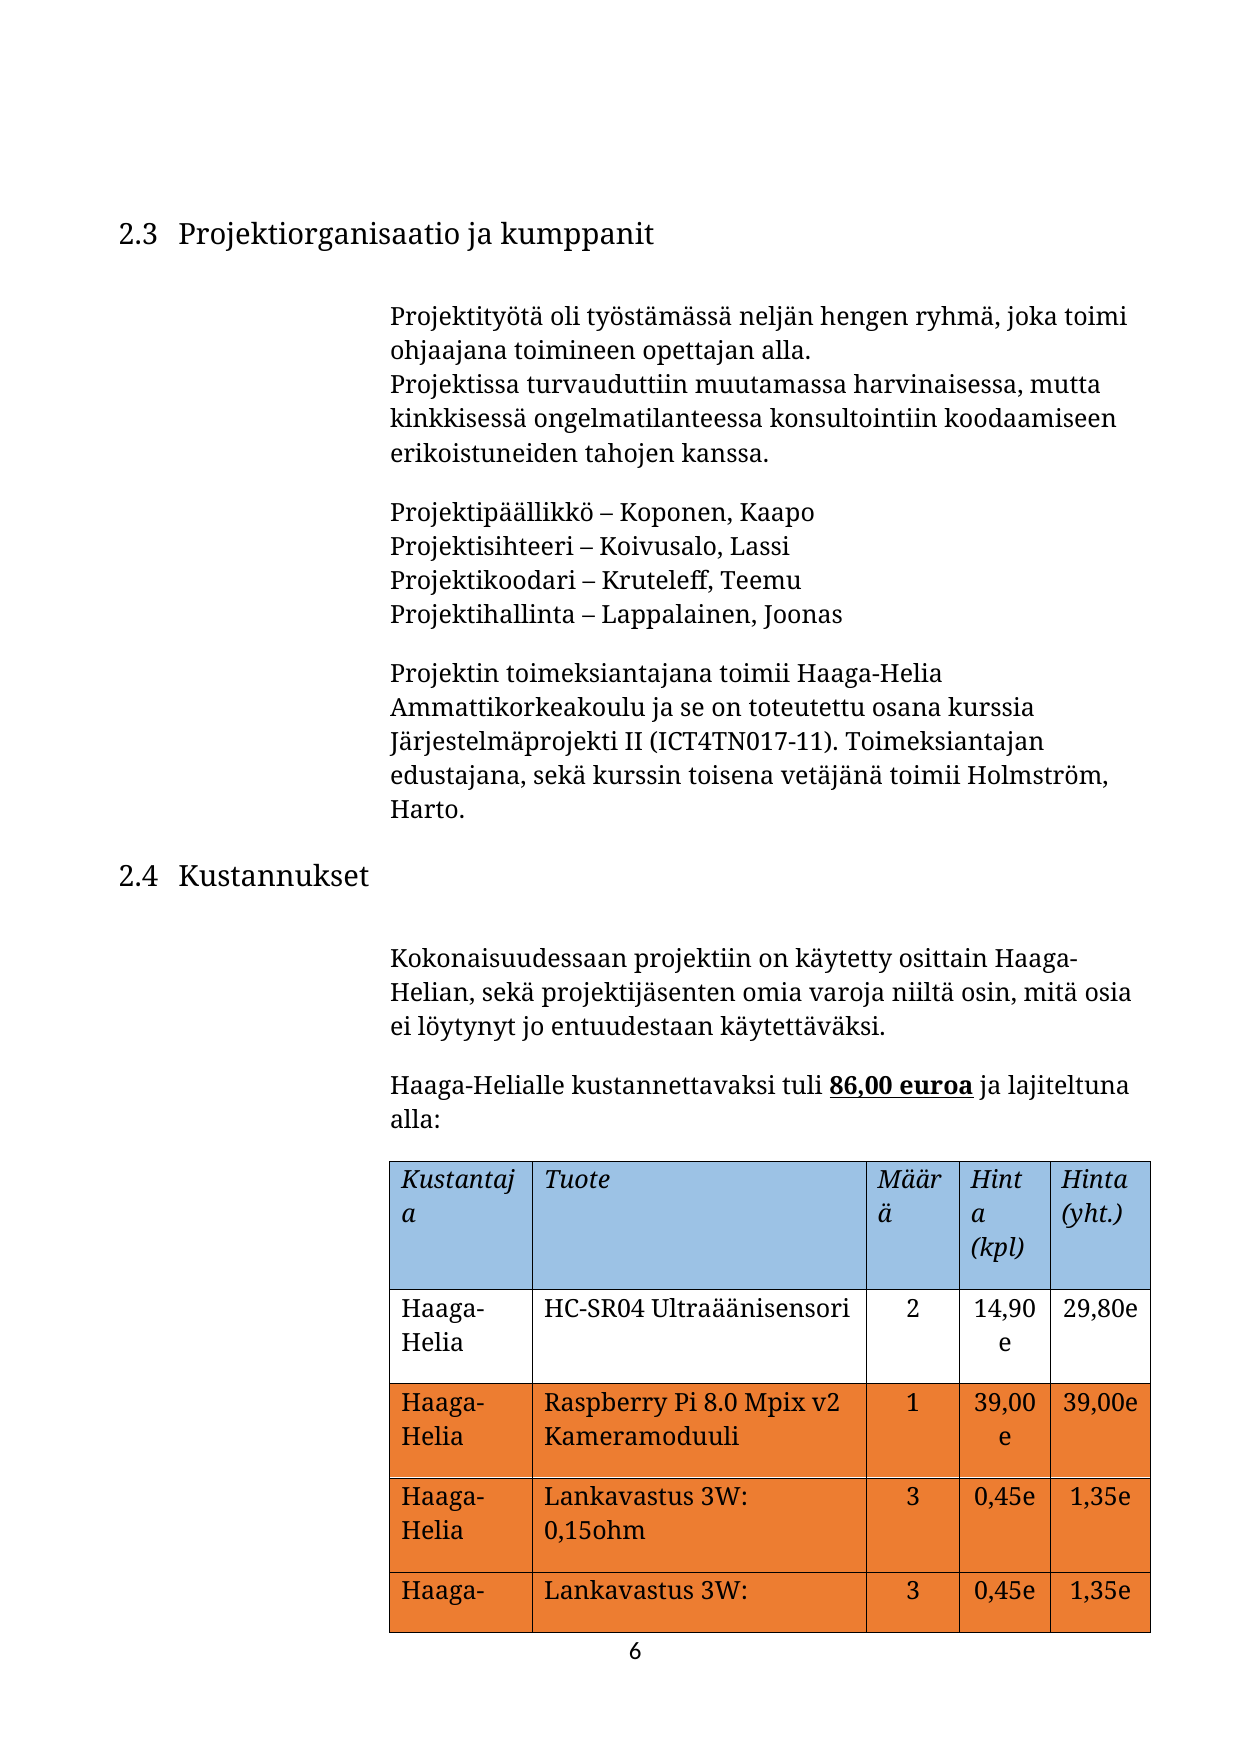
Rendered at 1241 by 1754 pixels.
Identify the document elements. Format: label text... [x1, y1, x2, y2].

table_cell 3 [867, 1573, 959, 1632]
table_cell 39,00e [1051, 1384, 1150, 1477]
text Projektityötä oli työstämässä neljän hengen ryhmä, joka toimi ohjaajana toimineen opettajan alla. Projektissa turvauduttiin muutamassa harvinaisessa, mutta kinkkisessä ongelmatilanteessa konsultointiin koodaamiseen erikoistuneiden tahojen kanssa. [390, 299, 1152, 469]
text Kokonaisuudessaan projektiin on käytetty osittain Haaga-Helian, sekä projektijäsenten omia varoja niiltä osin, mitä osia ei löytynyt jo entuudestaan käytettäväksi. [390, 941, 1152, 1043]
table_cell 39,00e [960, 1384, 1050, 1477]
table_header Hinta (yht.) [1051, 1162, 1150, 1289]
table_header Hinta (kpl) [960, 1162, 1050, 1289]
text Projektin toimeksiantajana toimii Haaga-Helia Ammattikorkeakoulu ja se on toteutettu osana kurssia Järjestelmäprojekti II (ICT4TN017-11). Toimeksiantajan edustajana, sekä kurssin toisena vetäjänä toimii Holmström, Harto. [390, 656, 1152, 826]
table_header Kustantaja [390, 1162, 532, 1289]
table_cell HC-SR04 Ultraäänisensori [533, 1290, 866, 1383]
table_cell Raspberry Pi 8.0 Mpix v2 Kameramoduuli [533, 1384, 866, 1477]
table_cell 2 [867, 1290, 959, 1383]
table_header Tuote [533, 1162, 866, 1289]
table_cell 29,80e [1051, 1290, 1150, 1383]
subtitle Projektiorganisaatio ja kumppanit [118, 213, 1152, 253]
text Haaga-Helialle kustannettavaksi tuli 86,00 euroa ja lajiteltuna alla: [390, 1068, 1152, 1136]
table_cell 1,35e [1051, 1573, 1150, 1632]
table_header Määrä [867, 1162, 959, 1289]
table_cell 0,45e [960, 1573, 1050, 1632]
table_cell 0,45e [960, 1479, 1050, 1572]
table_cell Haaga-Helia [390, 1384, 532, 1477]
table_cell 14,90e [960, 1290, 1050, 1383]
table_cell Lankavastus 3W: [533, 1573, 866, 1632]
table_cell 1 [867, 1384, 959, 1477]
table_cell Haaga-Helia [390, 1479, 532, 1572]
table_cell Haaga- [390, 1573, 532, 1632]
table_cell 1,35e [1051, 1479, 1150, 1572]
subtitle Kustannukset [118, 855, 1152, 895]
table_cell Lankavastus 3W: 0,15ohm [533, 1479, 866, 1572]
text Projektipäällikkö – Koponen, Kaapo Projektisihteeri – Koivusalo, Lassi Projektikoodari – Kruteleff, Teemu Projektihallinta – Lappalainen, Joonas [390, 494, 1152, 631]
table_cell Haaga-Helia [390, 1290, 532, 1383]
table_cell 3 [867, 1479, 959, 1572]
